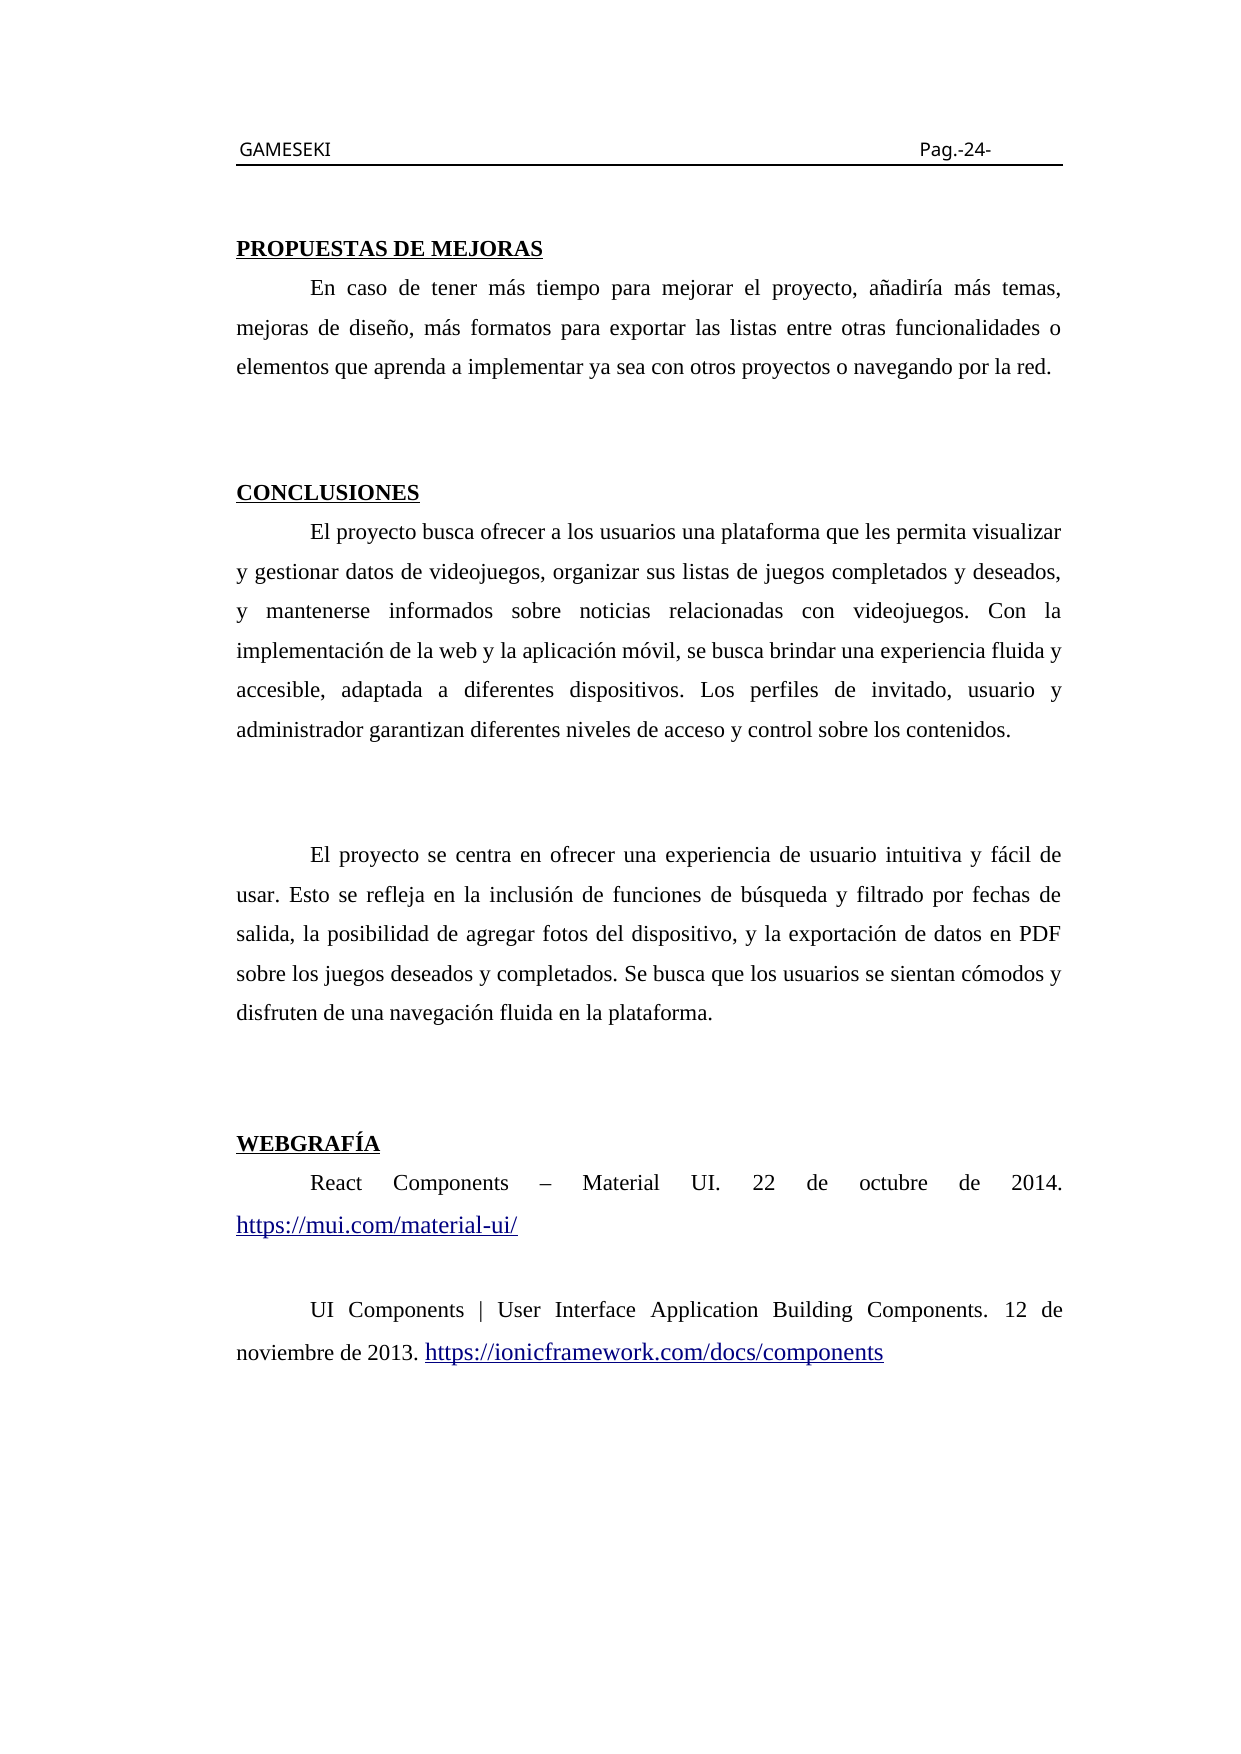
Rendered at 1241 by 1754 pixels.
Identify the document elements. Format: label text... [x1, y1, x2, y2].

text UI Components | User Interface Application Building Components. 12 de noviembre de 2013. https://ionicframework.com/docs/components [236, 1296, 1063, 1366]
text PROPUESTAS DE MEJORAS [236, 235, 1063, 261]
text CONCLUSIONES [236, 479, 1063, 505]
text En caso de tener más tiempo para mejorar el proyecto, añadiría más temas, mejoras de diseño, más formatos para exportar las listas entre otras funcionalidades o elementos que aprenda a implementar ya sea con otros proyectos o navegando por la red. [236, 274, 1063, 379]
text El proyecto busca ofrecer a los usuarios una plataforma que les permita visualizar y gestionar datos de videojuegos, organizar sus listas de juegos completados y deseados, y mantenerse informados sobre noticias relacionadas con videojuegos. Con la implementación de la web y la aplicación móvil, se busca brindar una experiencia fluida y accesible, adaptada a diferentes dispositivos. Los perfiles de invitado, usuario y administrador garantizan diferentes niveles de acceso y control sobre los contenidos. [236, 518, 1063, 742]
text WEBGRAFÍA [236, 1130, 1063, 1156]
text React Components – Material UI. 22 de octubre de 2014. https://mui.com/material-ui/ [236, 1169, 1063, 1239]
text El proyecto se centra en ofrecer una experiencia de usuario intuitiva y fácil de usar. Esto se refleja en la inclusión de funciones de búsqueda y filtrado por fechas de salida, la posibilidad de agregar fotos del dispositivo, y la exportación de datos en PDF sobre los juegos deseados y completados. Se busca que los usuarios se sientan cómodos y disfruten de una navegación fluida en la plataforma. [236, 842, 1063, 1026]
